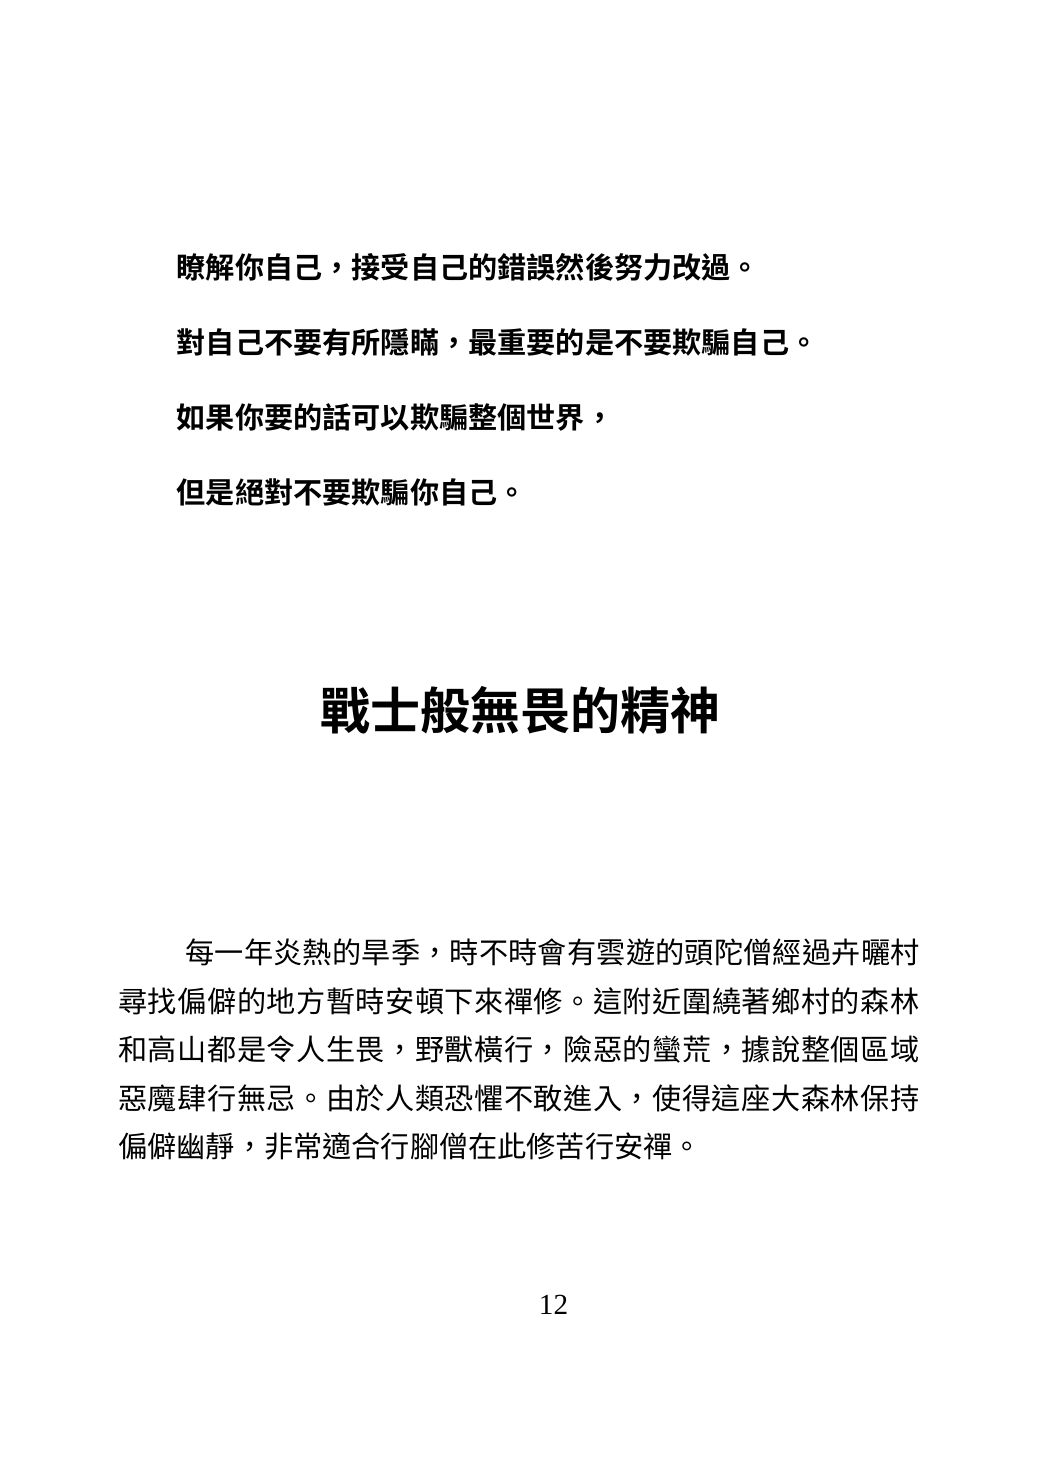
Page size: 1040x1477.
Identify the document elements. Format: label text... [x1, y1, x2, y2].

text 瞭解你自己，接受自己的錯誤然後努力改過。 [118, 245, 921, 287]
text 對自己不要有所隱瞞，最重要的是不要欺騙自己。 [118, 320, 921, 362]
text 但是絕對不要欺騙你自己。 [118, 469, 921, 512]
text 每一年炎熱的旱季，時不時會有雲遊的頭陀僧經過卉曬村，尋找偏僻的地方暫時安頓下來禪修。這附近圍繞著鄉村的森林和高山都是令人生畏，野獸橫行，險惡的蠻荒，據說整個區域惡魔肆行無忌。由於人類恐懼不敢進入，使得這座大森林保持偏僻幽靜，非常適合行腳僧在此修苦行安禪。 [118, 930, 921, 1166]
text 如果你要的話可以欺騙整個世界， [118, 394, 921, 437]
subtitle 戰士般無畏的精神 [118, 671, 921, 743]
